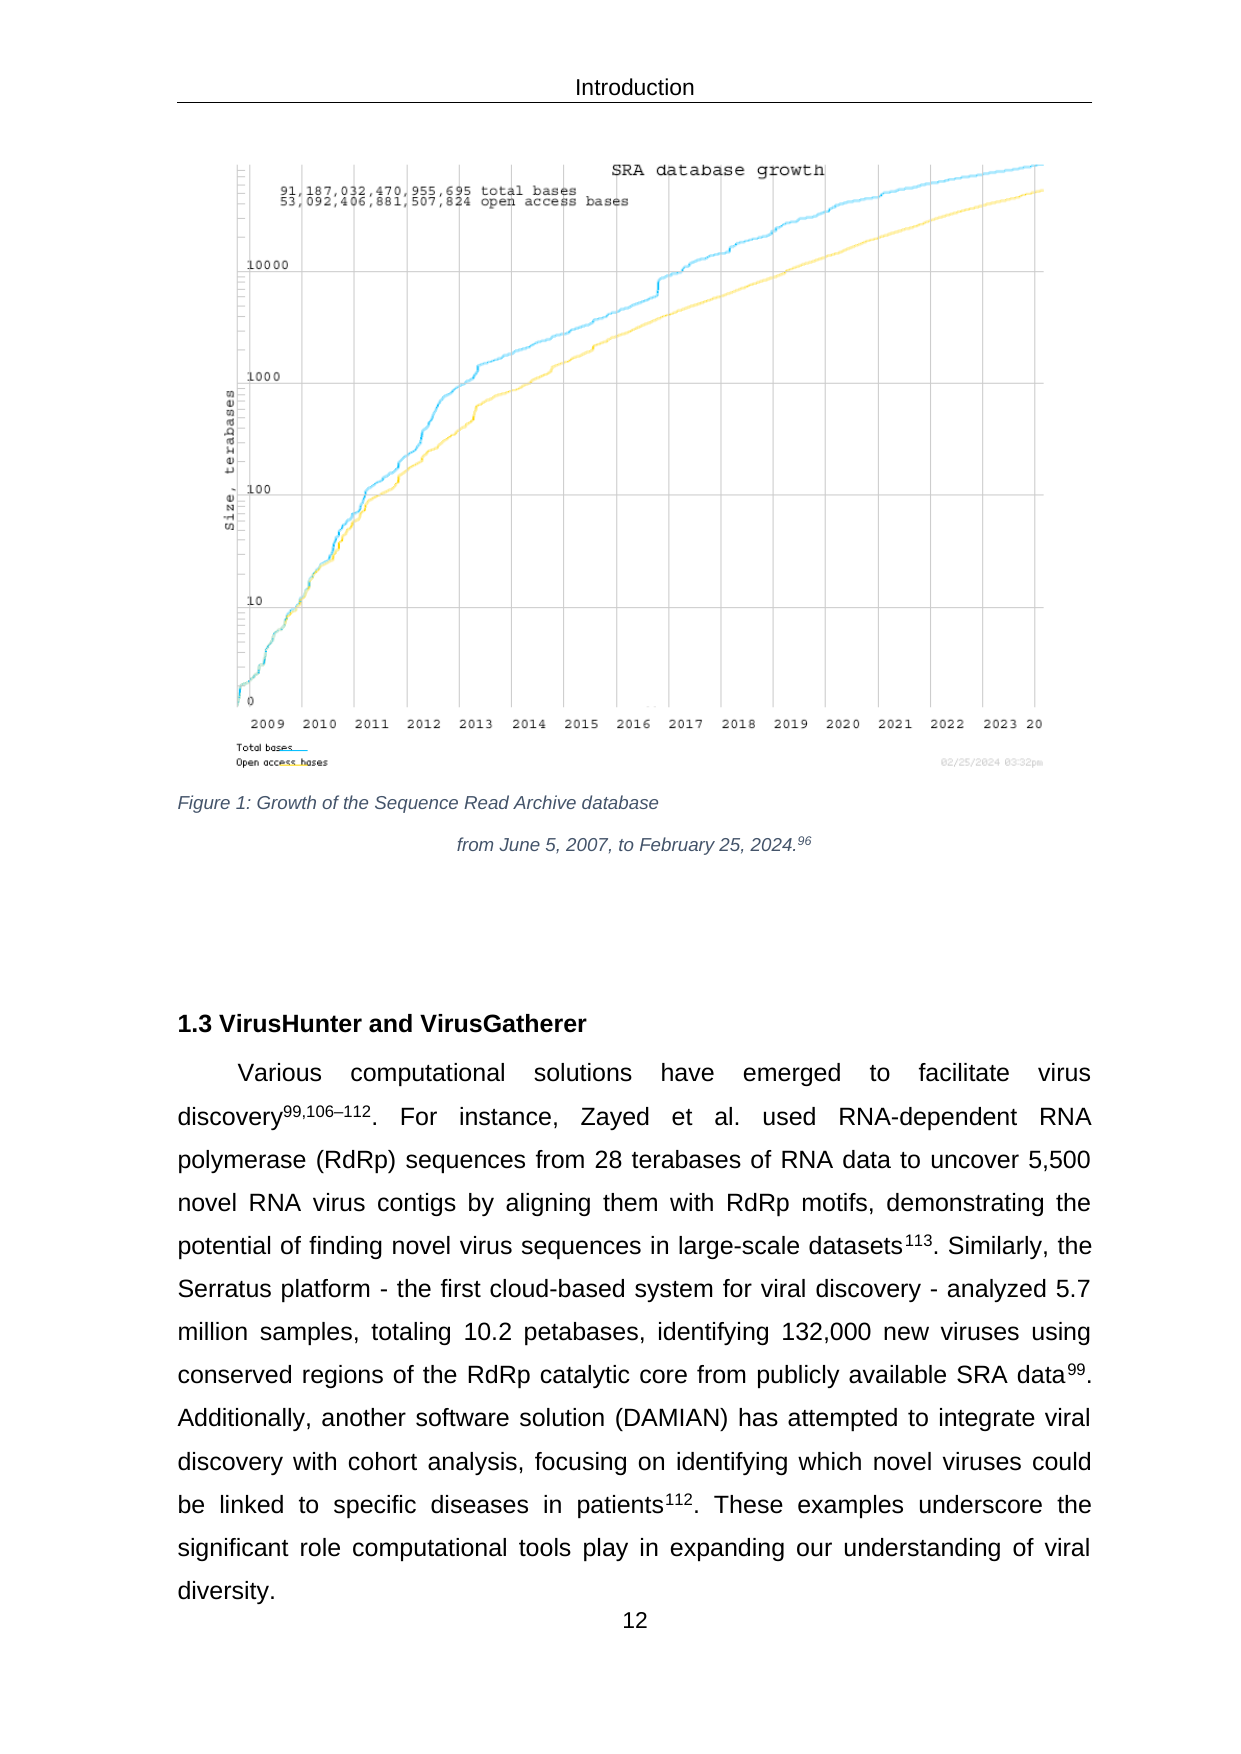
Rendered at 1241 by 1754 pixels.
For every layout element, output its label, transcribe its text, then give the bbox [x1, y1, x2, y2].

text from June 5, 2007, to February 25, 2024.96 [177, 834, 1092, 856]
subtitle 1.3 VirusHunter and VirusGatherer [177, 1009, 1092, 1038]
text Various computational solutions have emerged to facilitate virus discovery99,106–112. For instance, Zayed et al. used RNA-dependent RNA polymerase (RdRp) sequences from 28 terabases of RNA data to uncover 5,500 novel RNA virus contigs by aligning them with RdRp motifs, demonstrating the potential of finding novel virus sequences in large-scale datasets113. Similarly, the Serratus platform - the first cloud-based system for viral discovery - analyzed 5.7 million samples, totaling 10.2 petabases, identifying 132,000 new viruses using conserved regions of the RdRp catalytic core from publicly available SRA data99. Additionally, another software solution (DAMIAN) has attempted to integrate viral discovery with cohort analysis, focusing on identifying which novel viruses could be linked to specific diseases in patients112. These examples underscore the significant role computational tools play in expanding our understanding of viral diversity. [177, 1058, 1092, 1605]
text Figure 1: Growth of the Sequence Read Archive database [177, 792, 1092, 813]
